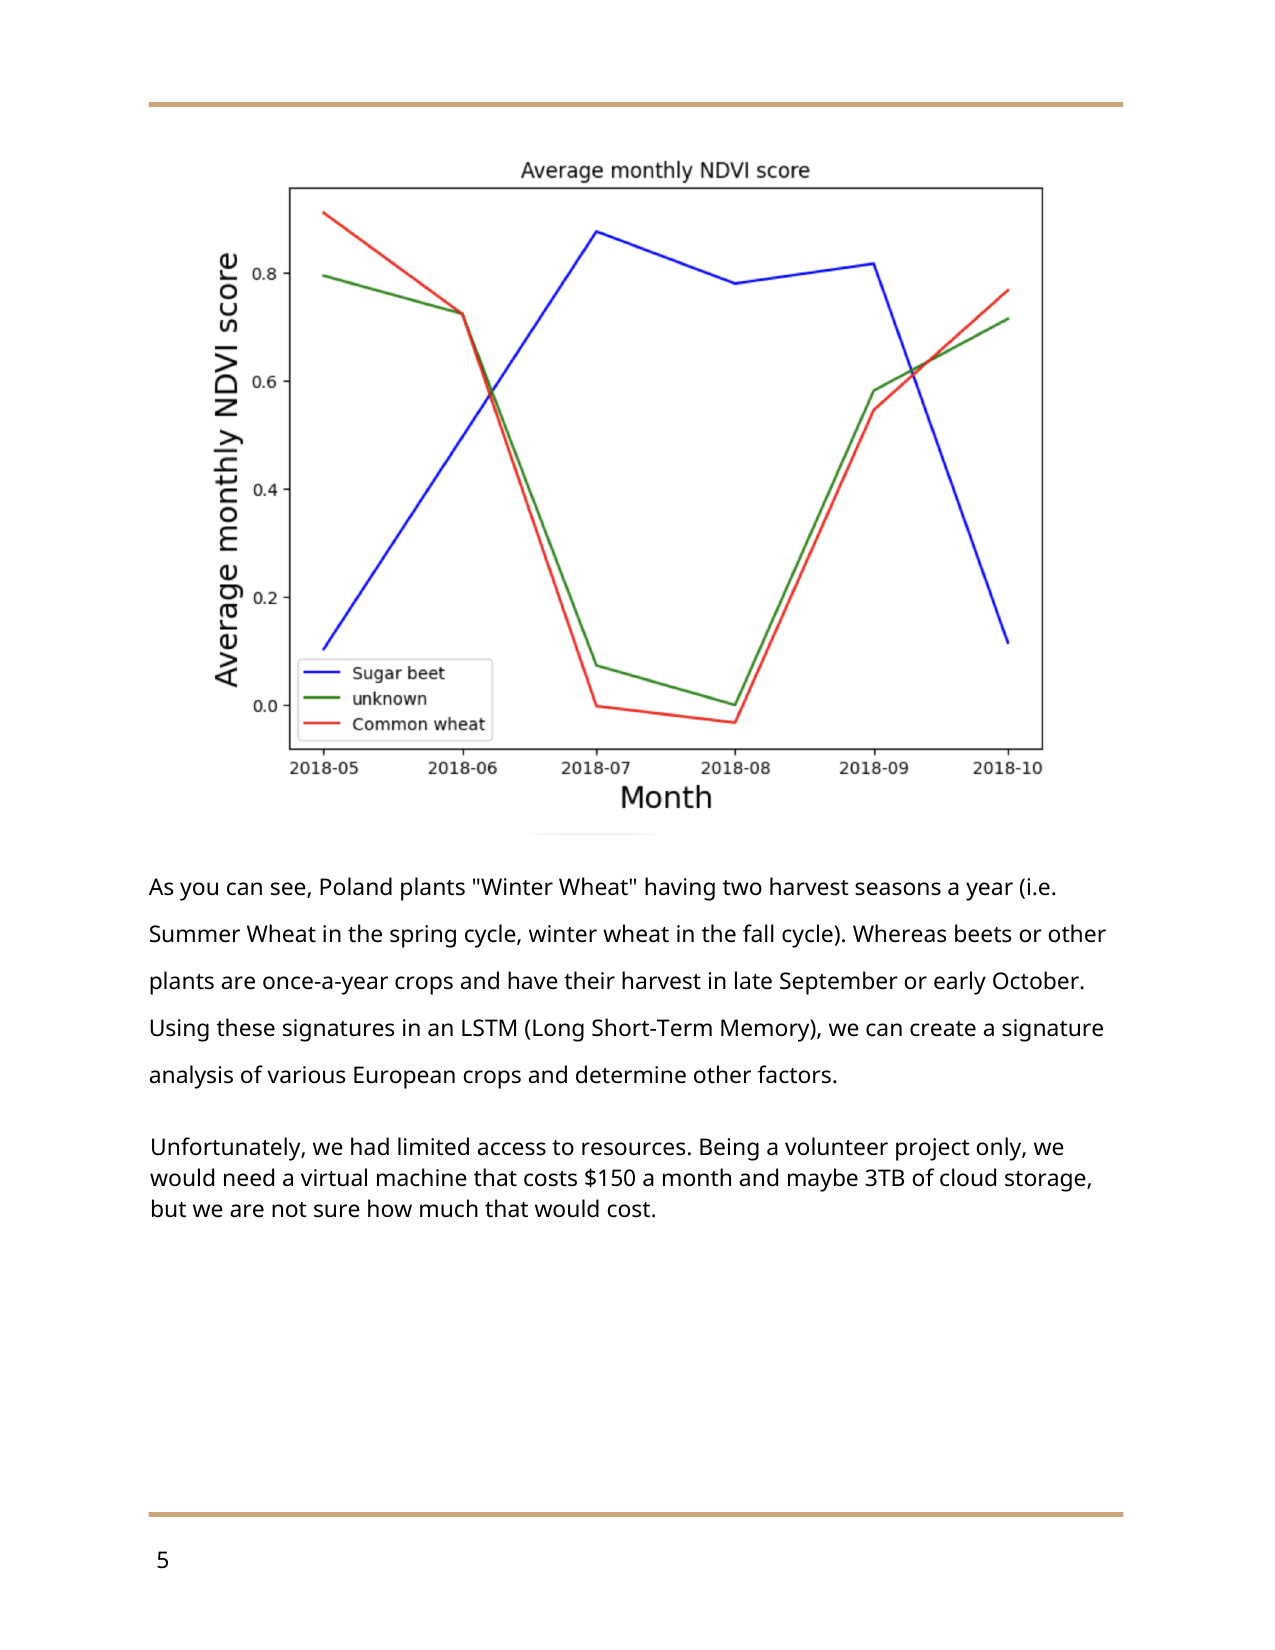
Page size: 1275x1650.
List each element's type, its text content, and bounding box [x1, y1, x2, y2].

picture [148, 1512, 1124, 1517]
picture [148, 102, 1124, 107]
picture [148, 150, 1124, 835]
text Unfortunately, we had limited access to resources. Being a volunteer project only, we would need a virtual machine that costs $150 a month and maybe 3TB of cloud storage, but we are not sure how much that would cost. [150, 1131, 1125, 1224]
text As you can see, Poland plants "Winter Wheat" having two harvest seasons a year (i.e. Summer Wheat in the spring cycle, winter wheat in the fall cycle). Whereas beets or other plants are once-a-year crops and have their harvest in late September or early October. Using these signatures in an LSTM (Long Short-Term Memory), we can create a signature analysis of various European crops and determine other factors. [148, 871, 1125, 1090]
